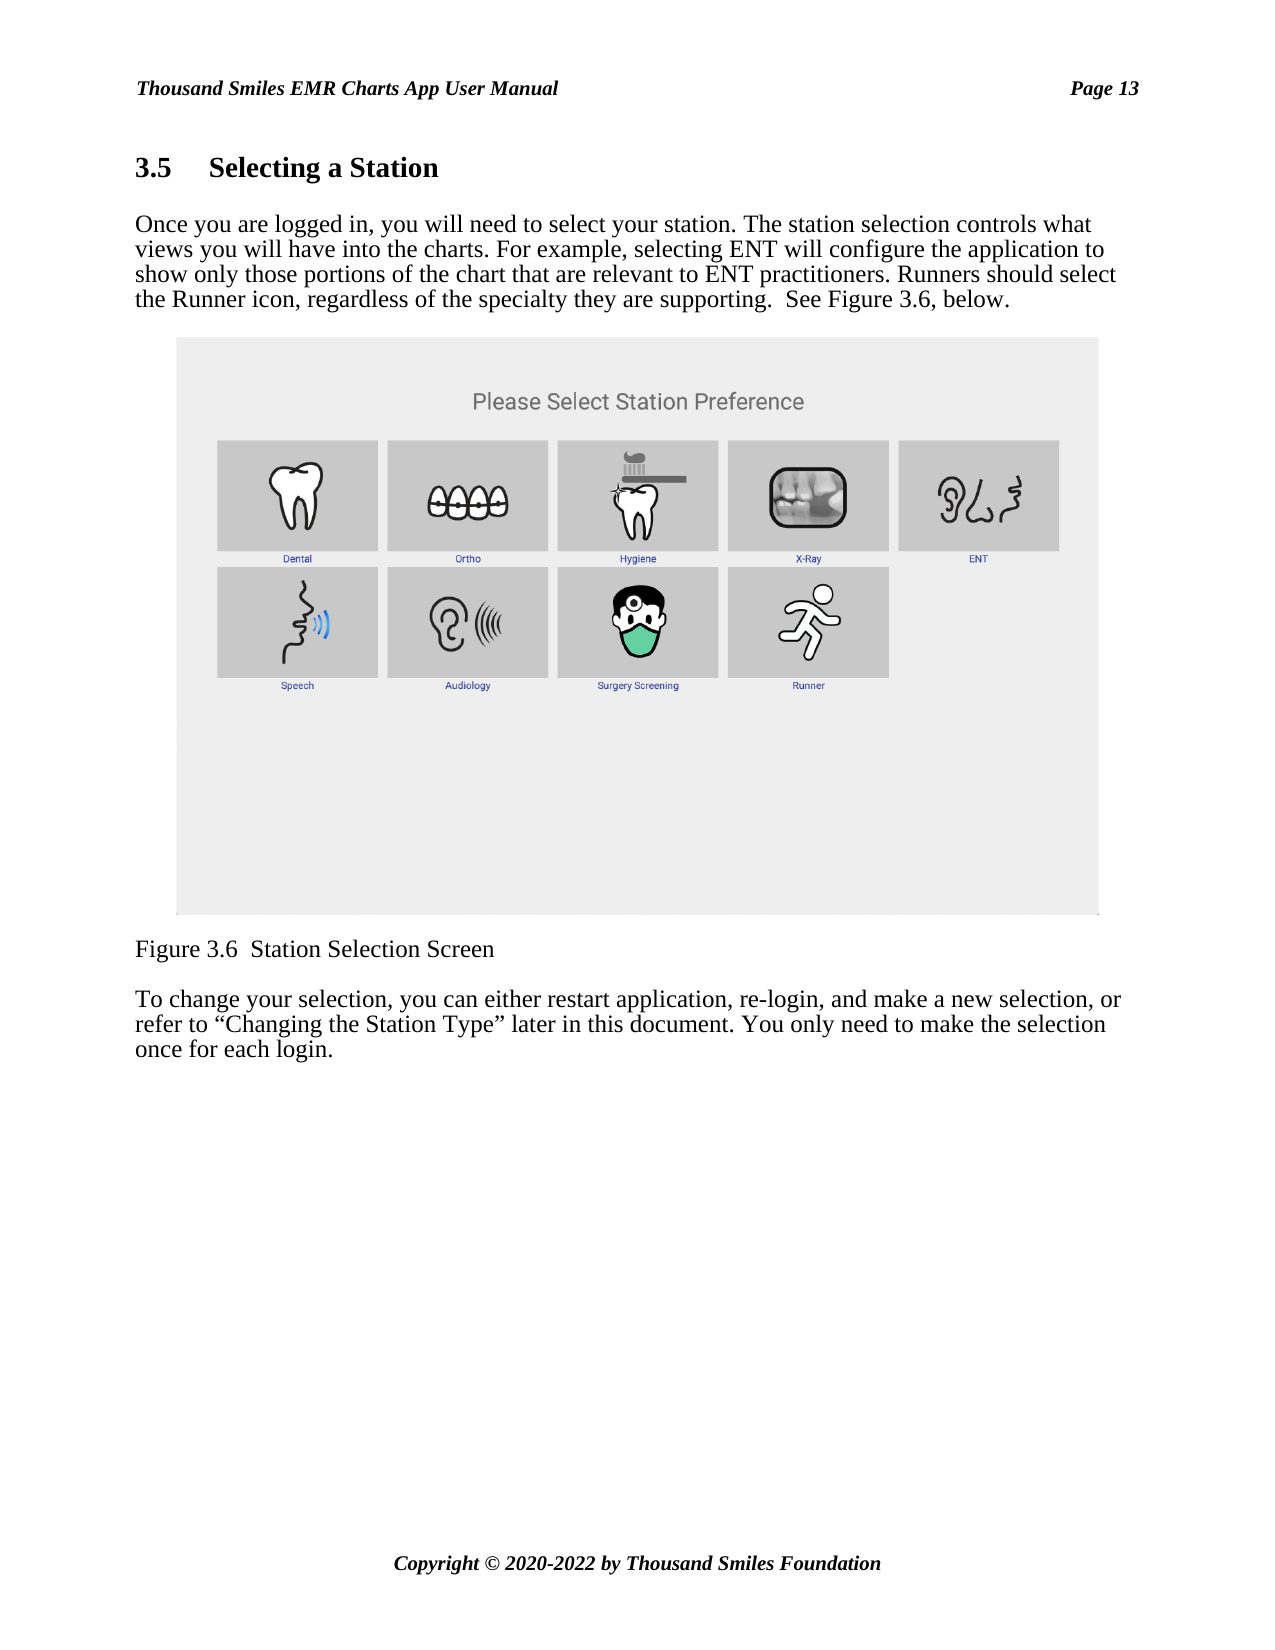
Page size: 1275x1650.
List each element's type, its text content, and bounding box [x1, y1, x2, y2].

picture [176, 337, 1099, 915]
text Once you are logged in, you will need to select your station. The station selection controls what views you will have into the charts. For example, selecting ENT will configure the application to show only those portions of the chart that are relevant to ENT practitioners. Runners should select the Runner icon, regardless of the specialty they are supporting. See Figure 3.6, below. [135, 213, 1140, 313]
text Figure 3.6 Station Selection Screen [135, 938, 1140, 963]
subtitle Selecting a Station [135, 150, 1140, 183]
text To change your selection, you can either restart application, re-login, and make a new selection, or refer to “Changing the Station Type” later in this document. You only need to make the selection once for each login. [135, 988, 1140, 1063]
